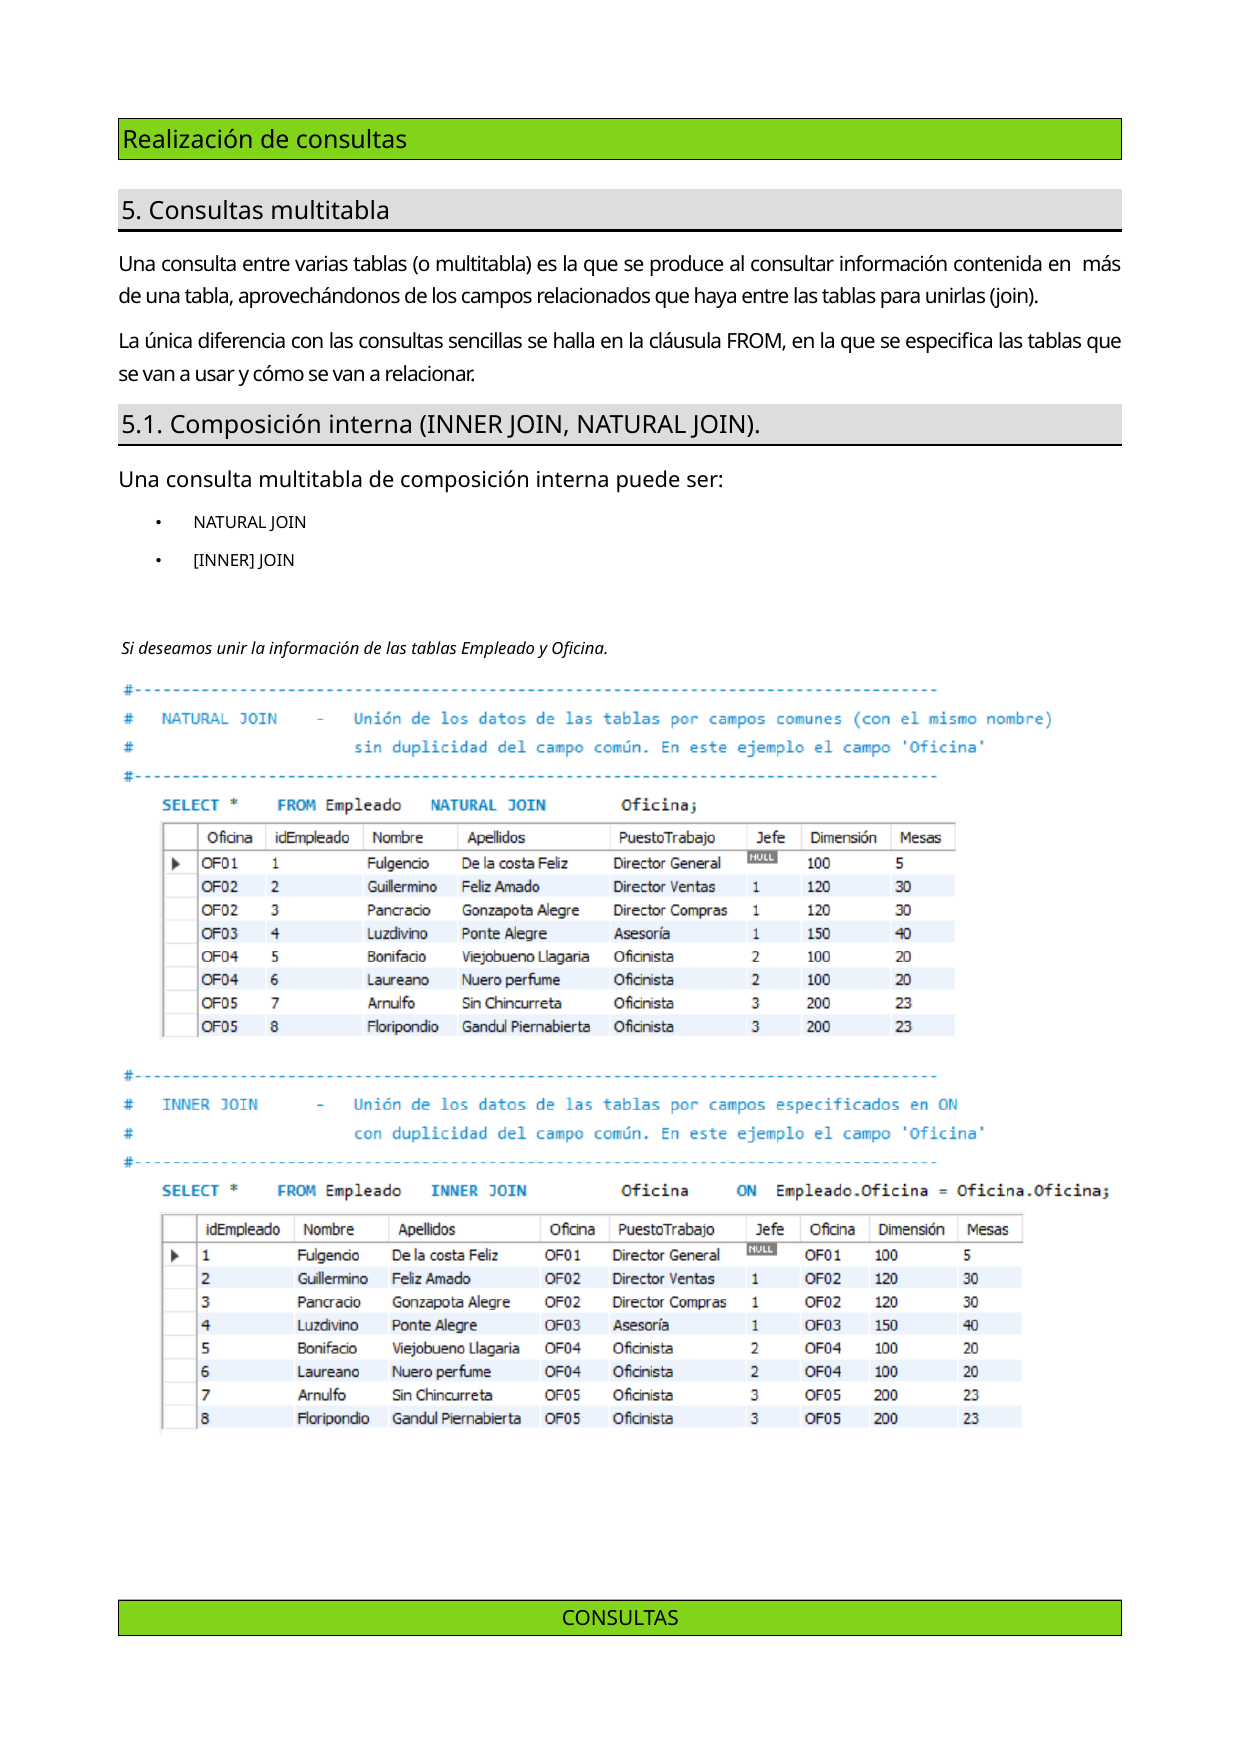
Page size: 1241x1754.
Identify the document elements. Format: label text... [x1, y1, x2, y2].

text Una consulta multitabla de composición interna puede ser: [118, 464, 1122, 493]
text Si deseamos unir la información de las tablas Empleado y Oficina. [118, 634, 1122, 662]
text 5.1. Composición interna (INNER JOIN, NATURAL JOIN). [118, 404, 1122, 444]
picture [118, 678, 1123, 1447]
list NATURAL JOIN [156, 510, 1122, 533]
text Una consulta entre varias tablas (o multitabla) es la que se produce al consultar información contenida en más de una tabla, aprovechándonos de los campos relacionados que haya entre las tablas para unirlas (join). [118, 249, 1122, 310]
list [INNER] JOIN [156, 549, 1122, 571]
text La única diferencia con las consultas sencillas se halla en la cláusula FROM, en la que se especifica las tablas que se van a usar y cómo se van a relacionar. [118, 327, 1122, 388]
text 5. Consultas multitabla [118, 189, 1122, 229]
